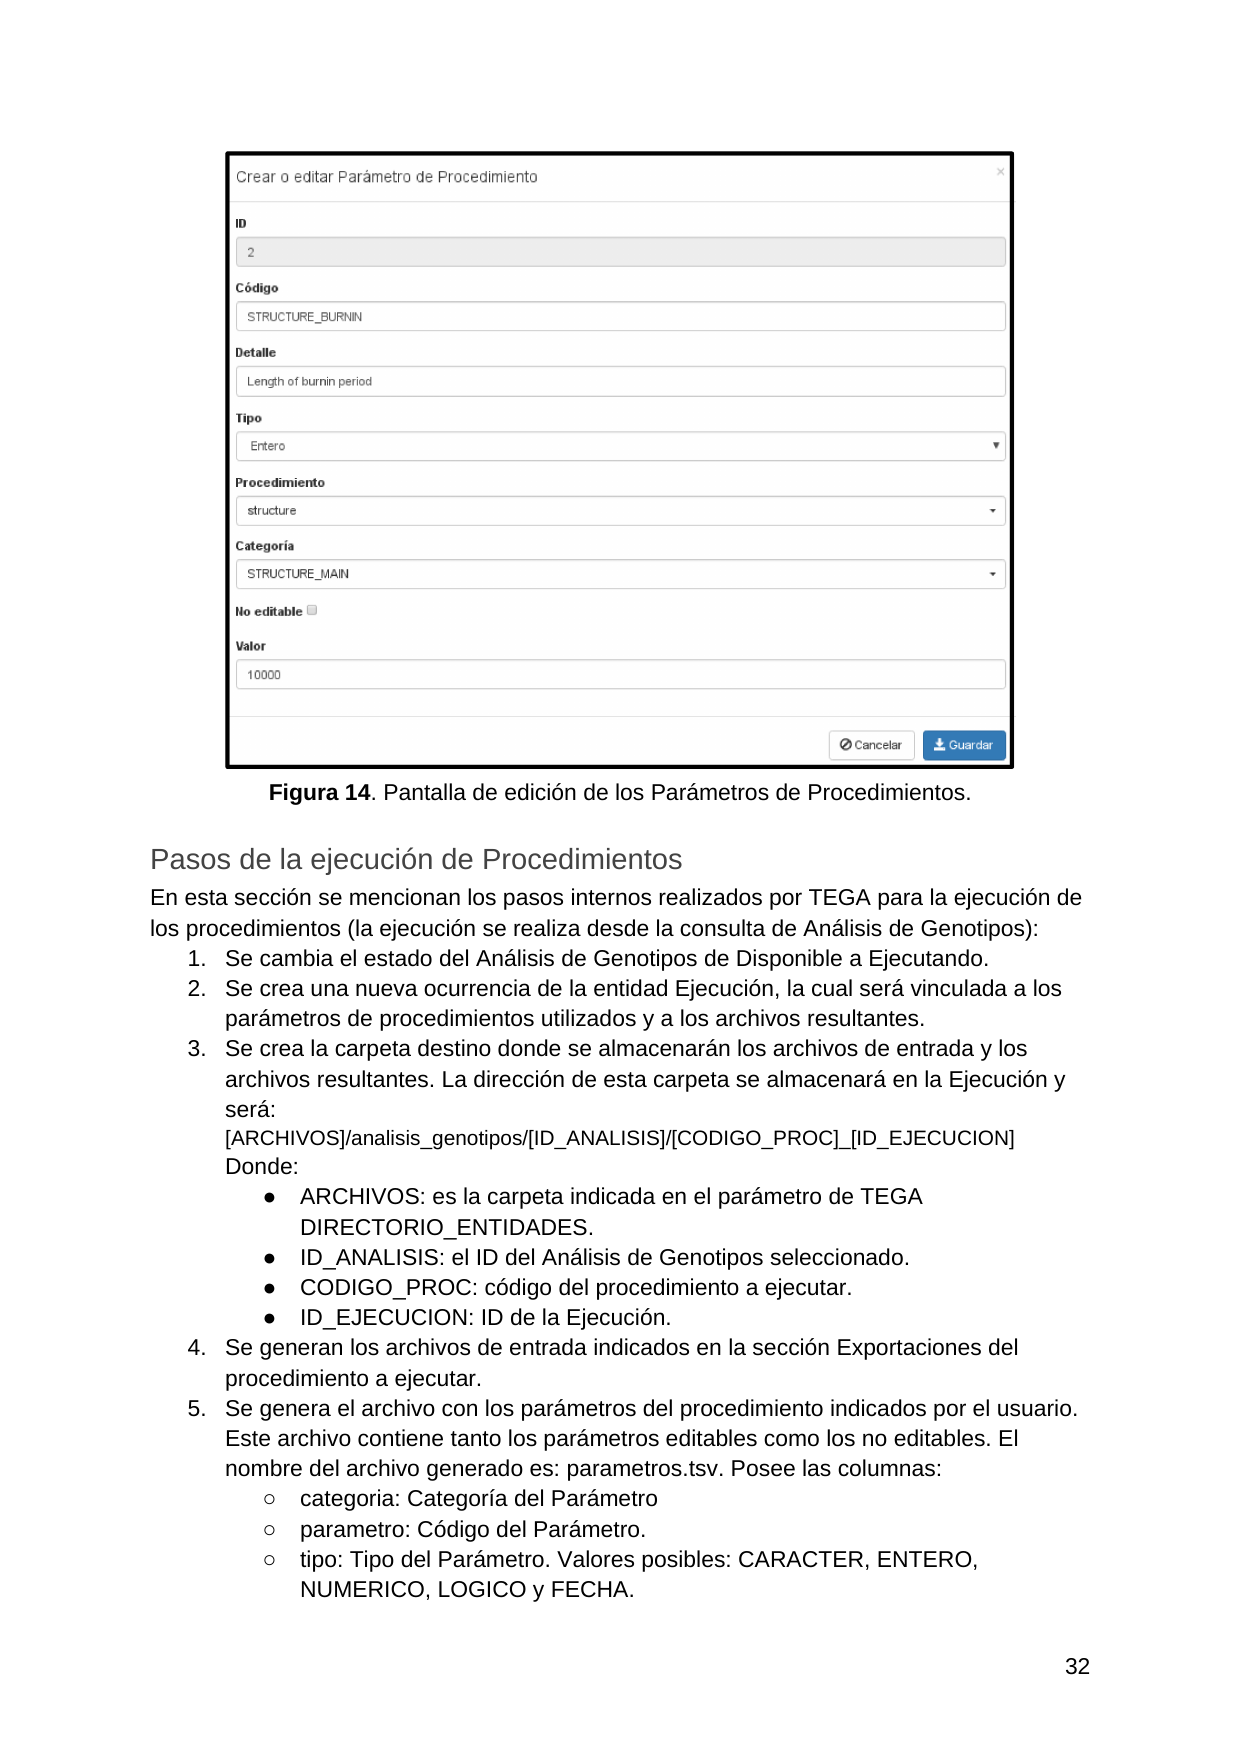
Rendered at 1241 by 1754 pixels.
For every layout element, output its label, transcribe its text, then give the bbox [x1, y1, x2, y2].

text Donde: [150, 1153, 1090, 1179]
subtitle Pasos de la ejecución de Procedimientos [150, 842, 1090, 876]
list Se generan los archivos de entrada indicados en la sección Exportaciones del procedimiento a ejecutar. [187, 1334, 1090, 1391]
list parametro: Código del Parámetro. [262, 1516, 1090, 1542]
list Se genera el archivo con los parámetros del procedimiento indicados por el usuario. Este archivo contiene tanto los parámetros editables como los no editables. El nombre del archivo generado es: parametros.tsv. Posee las columnas: [187, 1395, 1090, 1482]
list tipo: Tipo del Parámetro. Valores posibles: CARACTER, ENTERO, NUMERICO, LOGICO y FECHA. [262, 1546, 1090, 1602]
list Se cambia el estado del Análisis de Genotipos de Disponible a Ejecutando. [187, 945, 1090, 971]
list CODIGO_PROC: código del procedimiento a ejecutar. [262, 1274, 1090, 1300]
picture [223, 150, 1018, 771]
text Figura 14. Pantalla de edición de los Parámetros de Procedimientos. [150, 779, 1090, 805]
list ARCHIVOS: es la carpeta indicada en el parámetro de TEGA DIRECTORIO_ENTIDADES. [262, 1183, 1090, 1240]
list Se crea una nueva ocurrencia de la entidad Ejecución, la cual será vinculada a los parámetros de procedimientos utilizados y a los archivos resultantes. [187, 975, 1090, 1031]
list ID_EJECUCION: ID de la Ejecución. [262, 1304, 1090, 1331]
list Se crea la carpeta destino donde se almacenarán los archivos de entrada y los archivos resultantes. La dirección de esta carpeta se almacenará en la Ejecución y será: [ARCHIVOS]/analisis_genotipos/[ID_ANALISIS]/[CODIGO_PROC]_[ID_EJECUCION] [187, 1035, 1090, 1149]
text En esta sección se mencionan los pasos internos realizados por TEGA para la ejecución de los procedimientos (la ejecución se realiza desde la consulta de Análisis de Genotipos): [150, 884, 1090, 941]
list categoria: Categoría del Parámetro [262, 1485, 1090, 1512]
list ID_ANALISIS: el ID del Análisis de Genotipos seleccionado. [262, 1244, 1090, 1270]
